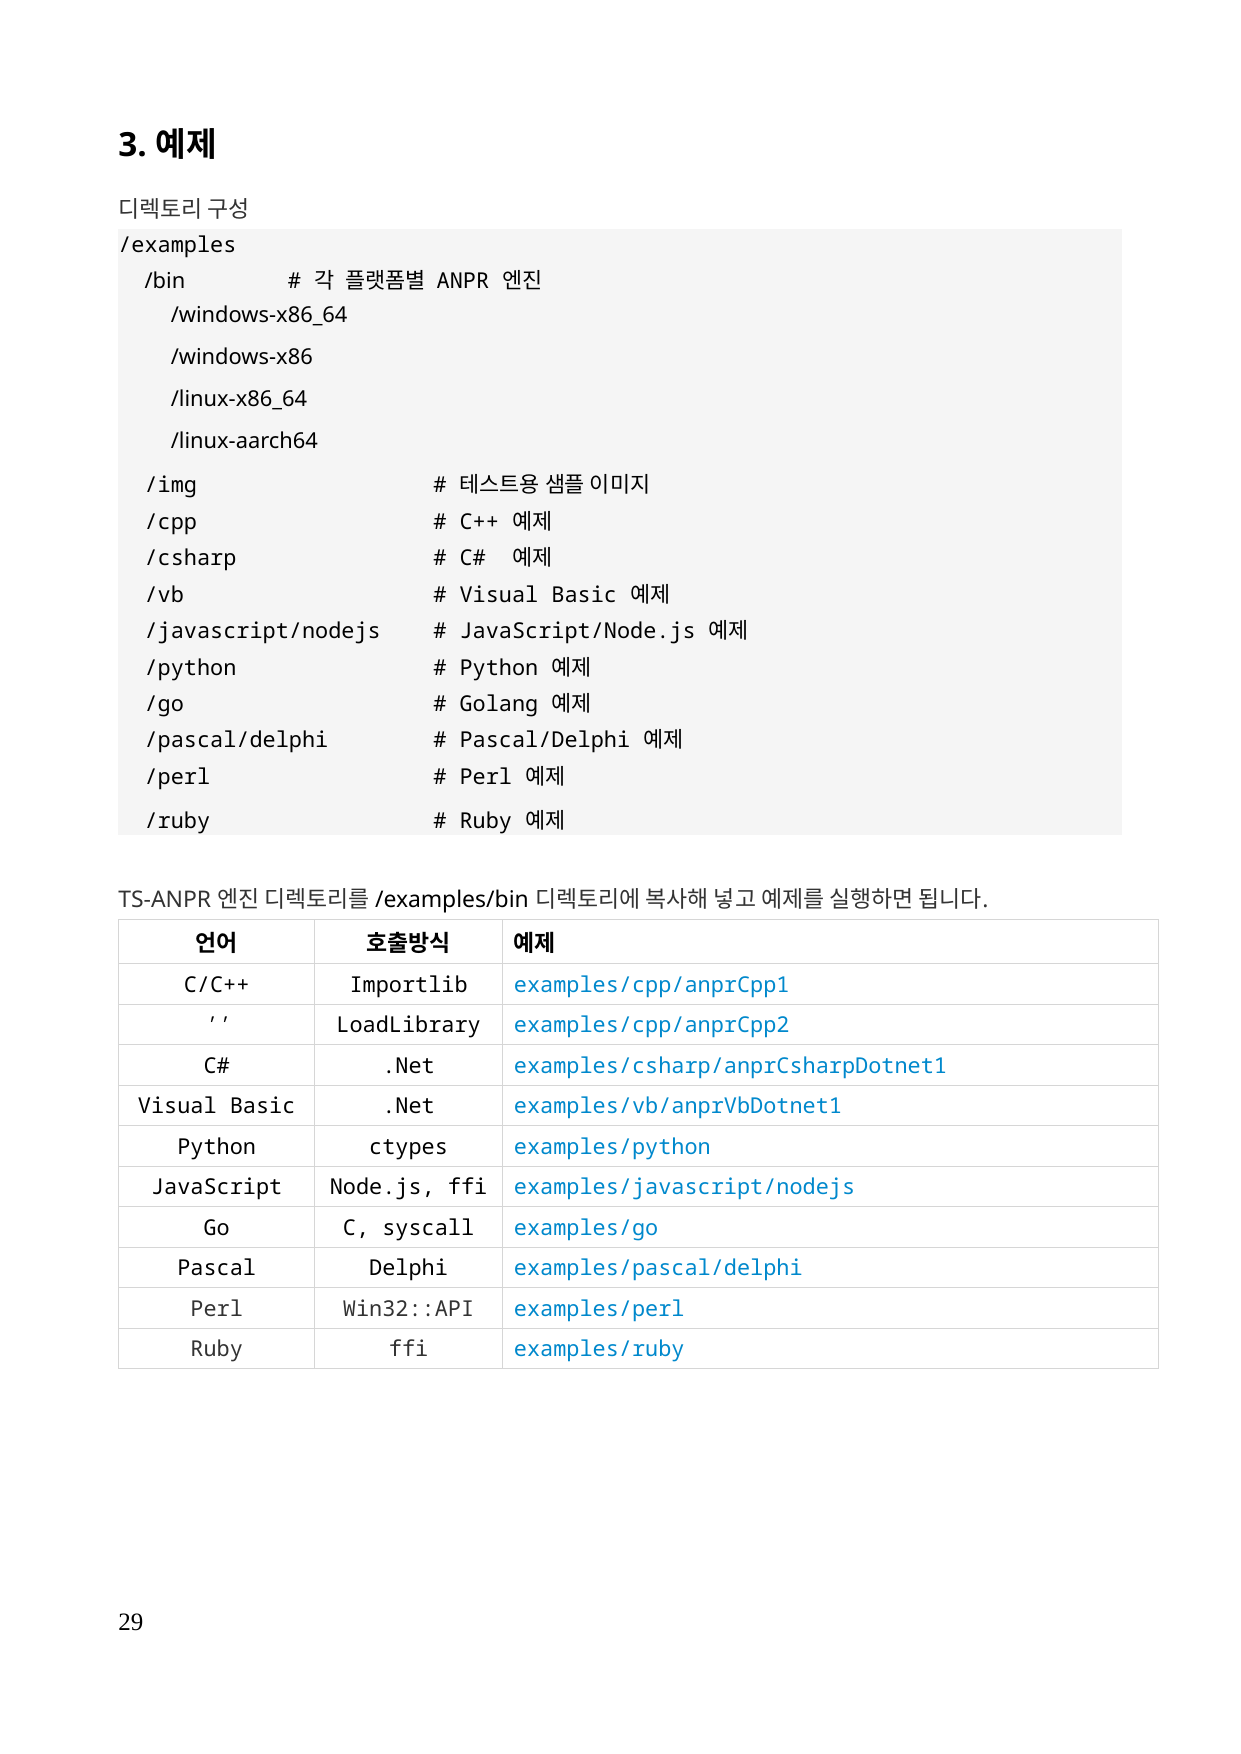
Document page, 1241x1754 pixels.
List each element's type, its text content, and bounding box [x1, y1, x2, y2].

table_cell Node.js, ffi [315, 1167, 502, 1206]
table_header 예제 [503, 920, 1158, 963]
text /cpp # C++ 예제 [118, 504, 1122, 535]
table_cell JavaScript [119, 1167, 314, 1206]
table_cell C, syscall [315, 1207, 502, 1247]
table_cell examples/cpp/anprCpp2 [503, 1005, 1158, 1044]
text /linux-aarch64 [118, 425, 1122, 455]
table_cell ffi [315, 1329, 502, 1368]
table_cell examples/python [503, 1126, 1158, 1166]
text /bin # 각 플랫폼별 ANPR 엔진 [118, 263, 1122, 294]
table_cell examples/pascal/delphi [503, 1248, 1158, 1287]
text 디렉토리 구성 [118, 191, 1122, 224]
table_cell Ruby [119, 1329, 314, 1368]
text /windows-x86_64 [118, 299, 1122, 329]
text /ruby # Ruby 예제 [118, 803, 1122, 835]
table_cell Win32::API [315, 1288, 502, 1328]
table_cell Importlib [315, 964, 502, 1004]
text /examples [118, 229, 1122, 258]
text /go # Golang 예제 [118, 686, 1122, 718]
table_cell examples/ruby [503, 1329, 1158, 1368]
table_cell Perl [119, 1288, 314, 1328]
text TS-ANPR 엔진 디렉토리를 /examples/bin 디렉토리에 복사해 넣고 예제를 실행하면 됩니다. [118, 881, 1122, 914]
text /csharp # C# 예제 [118, 540, 1122, 572]
table_cell .Net [315, 1086, 502, 1125]
text /linux-x86_64 [118, 383, 1122, 413]
table_cell examples/vb/anprVbDotnet1 [503, 1086, 1158, 1125]
text /perl # Perl 예제 [118, 759, 1122, 791]
table_header 호출방식 [315, 920, 502, 963]
text /python # Python 예제 [118, 649, 1122, 681]
table_cell LoadLibrary [315, 1005, 502, 1044]
table_cell '' [119, 1005, 314, 1044]
table_cell examples/cpp/anprCpp1 [503, 964, 1158, 1004]
table_cell examples/perl [503, 1288, 1158, 1328]
table_cell C/C++ [119, 964, 314, 1004]
table_cell examples/csharp/anprCsharpDotnet1 [503, 1045, 1158, 1085]
subtitle 3. 예제 [118, 118, 1122, 167]
text /pascal/delphi # Pascal/Delphi 예제 [118, 722, 1122, 754]
table_cell Python [119, 1126, 314, 1166]
table_cell Visual Basic [119, 1086, 314, 1125]
table_cell Pascal [119, 1248, 314, 1287]
table_cell .Net [315, 1045, 502, 1085]
text /vb # Visual Basic 예제 [118, 577, 1122, 608]
text /javascript/nodejs # JavaScript/Node.js 예제 [118, 613, 1122, 645]
text /windows-x86 [118, 341, 1122, 371]
table_cell ctypes [315, 1126, 502, 1166]
table_header 언어 [119, 920, 314, 963]
table_cell Go [119, 1207, 314, 1247]
text /img # 테스트용 샘플 이미지 [118, 467, 1122, 499]
table_cell examples/javascript/nodejs [503, 1167, 1158, 1206]
table_cell examples/go [503, 1207, 1158, 1247]
table_cell Delphi [315, 1248, 502, 1287]
table_cell C# [119, 1045, 314, 1085]
